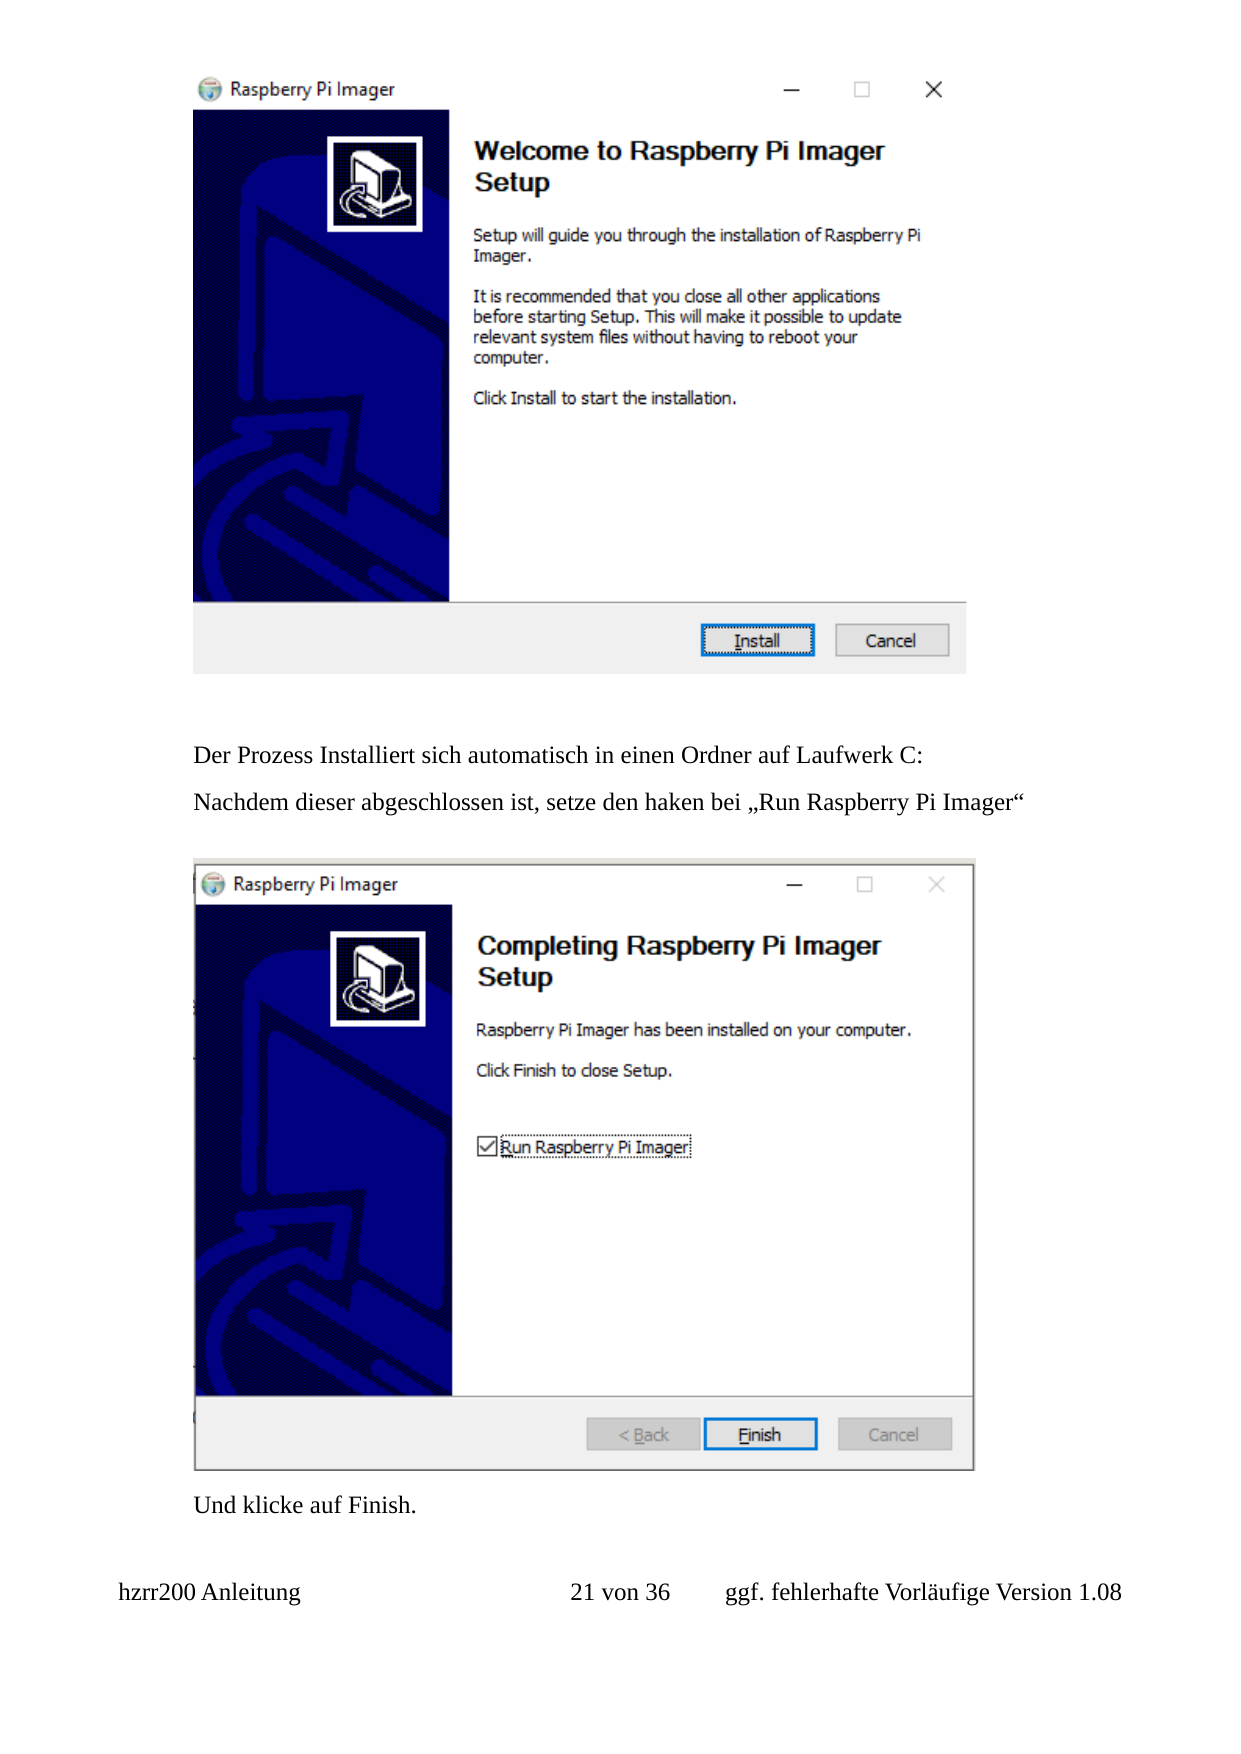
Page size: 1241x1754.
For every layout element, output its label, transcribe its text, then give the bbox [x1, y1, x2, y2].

picture [193, 75, 967, 674]
text Nachdem dieser abgeschlossen ist, setze den haken bei „Run Raspberry Pi Imager“ [118, 787, 1122, 816]
text Und klicke auf Finish. [118, 1490, 1122, 1518]
picture [193, 858, 976, 1471]
text Der Prozess Installiert sich automatisch in einen Ordner auf Laufwerk C: [118, 740, 1122, 769]
